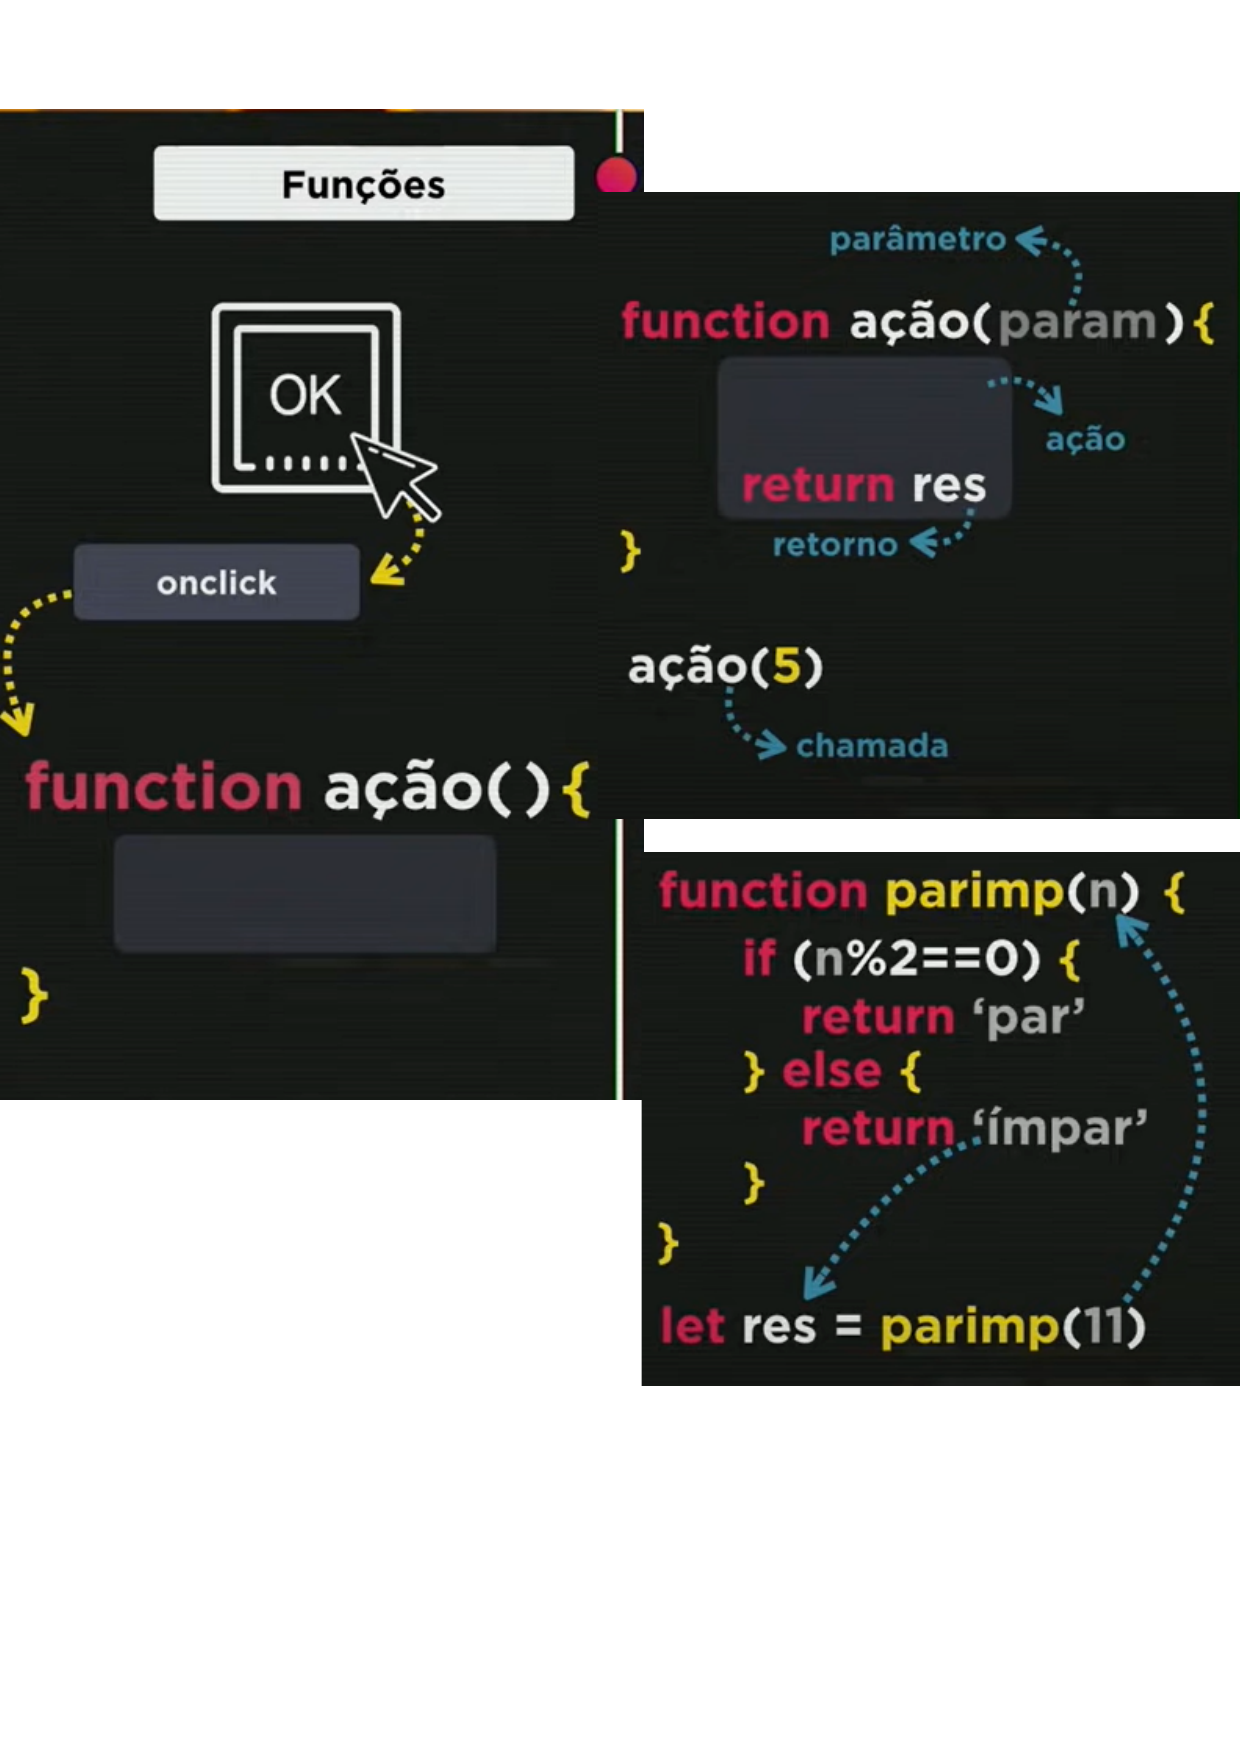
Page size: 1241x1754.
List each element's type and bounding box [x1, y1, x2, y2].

picture [0, 109, 1240, 1386]
